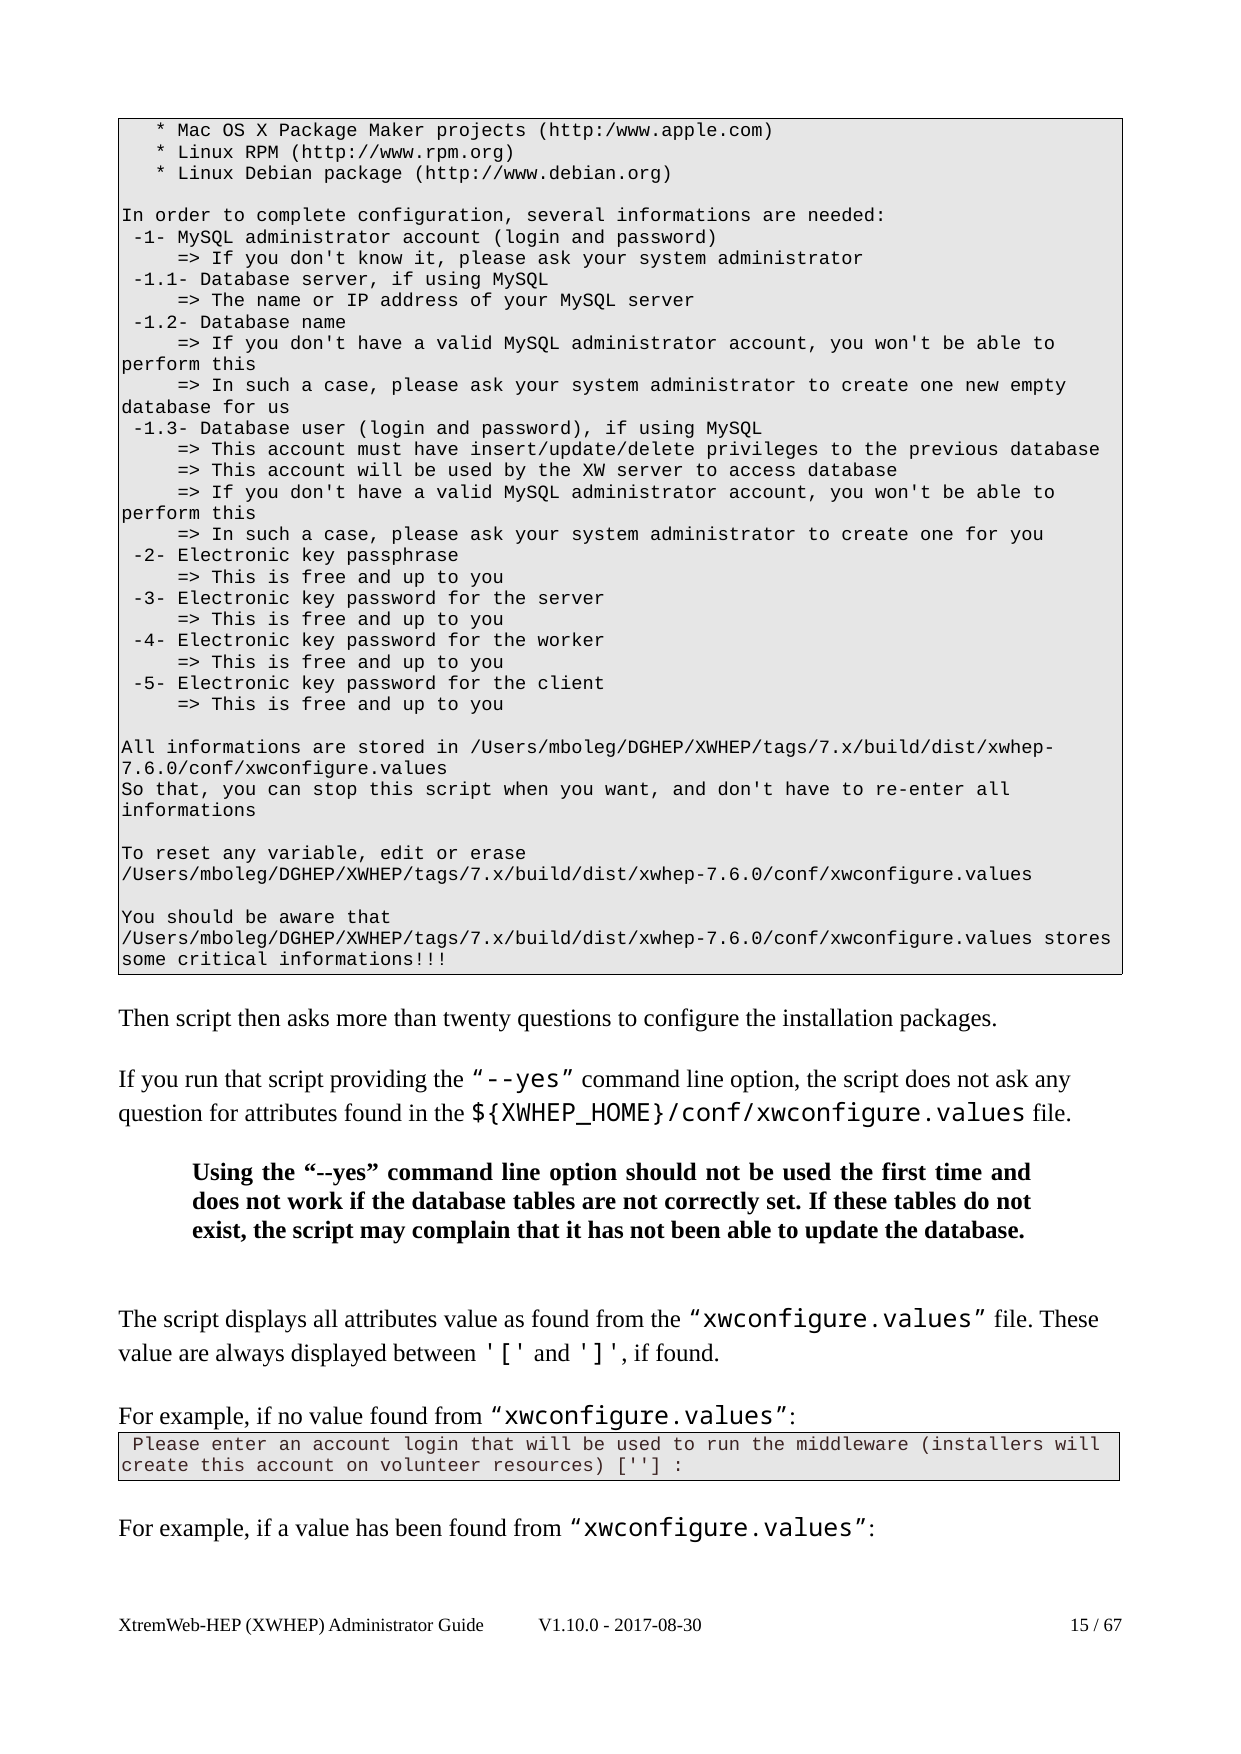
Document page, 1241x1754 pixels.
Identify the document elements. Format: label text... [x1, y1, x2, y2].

text -1- MySQL administrator account (login and password) [119, 224, 1122, 246]
text For example, if a value has been found from “xwconfigure.values”: [118, 1509, 1122, 1543]
text * Linux RPM (http://www.rpm.org) [119, 139, 1122, 161]
text -1.1- Database server, if using MySQL [119, 267, 1122, 288]
text => This is free and up to you [119, 564, 1122, 586]
text => The name or IP address of your MySQL server [119, 288, 1122, 309]
text Then script then asks more than twenty questions to configure the installation packages. [118, 1003, 1122, 1032]
text Please enter an account login that will be used to run the middleware (installers will create this account on volunteer resources) [''] : [119, 1433, 1119, 1480]
text => This is free and up to you [119, 607, 1122, 628]
text => In such a case, please ask your system administrator to create one new empty database for us [119, 373, 1122, 416]
text => If you don't have a valid MySQL administrator account, you won't be able to perform this [119, 479, 1122, 522]
text The script displays all attributes value as found from the “xwconfigure.values” file. These value are always displayed between '[' and ']', if found. [118, 1301, 1122, 1369]
text => This account must have insert/update/delete privileges to the previous database [119, 437, 1122, 458]
text => This is free and up to you [119, 692, 1122, 713]
text In order to complete configuration, several informations are needed: [119, 203, 1122, 224]
text -2- Electronic key passphrase [119, 543, 1122, 564]
text => This account will be used by the XW server to access database [119, 458, 1122, 479]
text -5- Electronic key password for the client [119, 671, 1122, 692]
text => This is free and up to you [119, 649, 1122, 671]
text -1.2- Database name [119, 309, 1122, 331]
text -4- Electronic key password for the worker [119, 628, 1122, 649]
text If you run that script providing the “--yes” command line option, the script does not ask any question for attributes found in the ${XWHEP_HOME}/conf/xwconfigure.values file. [118, 1060, 1122, 1128]
text * Mac OS X Package Maker projects (http:/www.apple.com) [119, 119, 1122, 139]
text => If you don't know it, please ask your system administrator [119, 246, 1122, 267]
text So that, you can stop this script when you want, and don't have to re-enter all informations [119, 777, 1122, 819]
text For example, if no value found from “xwconfigure.values”: [118, 1398, 1122, 1432]
text -3- Electronic key password for the server [119, 586, 1122, 607]
text All informations are stored in /Users/mboleg/DGHEP/XWHEP/tags/7.x/build/dist/xwhep-7.6.0/conf/xwconfigure.values [119, 734, 1122, 777]
text => In such a case, please ask your system administrator to create one for you [119, 522, 1122, 543]
text * Linux Debian package (http://www.debian.org) [119, 161, 1122, 182]
text -1.3- Database user (login and password), if using MySQL [119, 416, 1122, 437]
text To reset any variable, edit or erase /Users/mboleg/DGHEP/XWHEP/tags/7.x/build/dist/xwhep-7.6.0/conf/xwconfigure.values [119, 841, 1122, 883]
text You should be aware that /Users/mboleg/DGHEP/XWHEP/tags/7.x/build/dist/xwhep-7.6.0/conf/xwconfigure.values stores some critical informations!!! [119, 904, 1122, 974]
text => If you don't have a valid MySQL administrator account, you won't be able to perform this [119, 331, 1122, 373]
text Using the “--yes” command line option should not be used the first time and does not work if the database tables are not correctly set. If these tables do not exist, the script may complain that it has not been able to update the database. [192, 1157, 1033, 1243]
